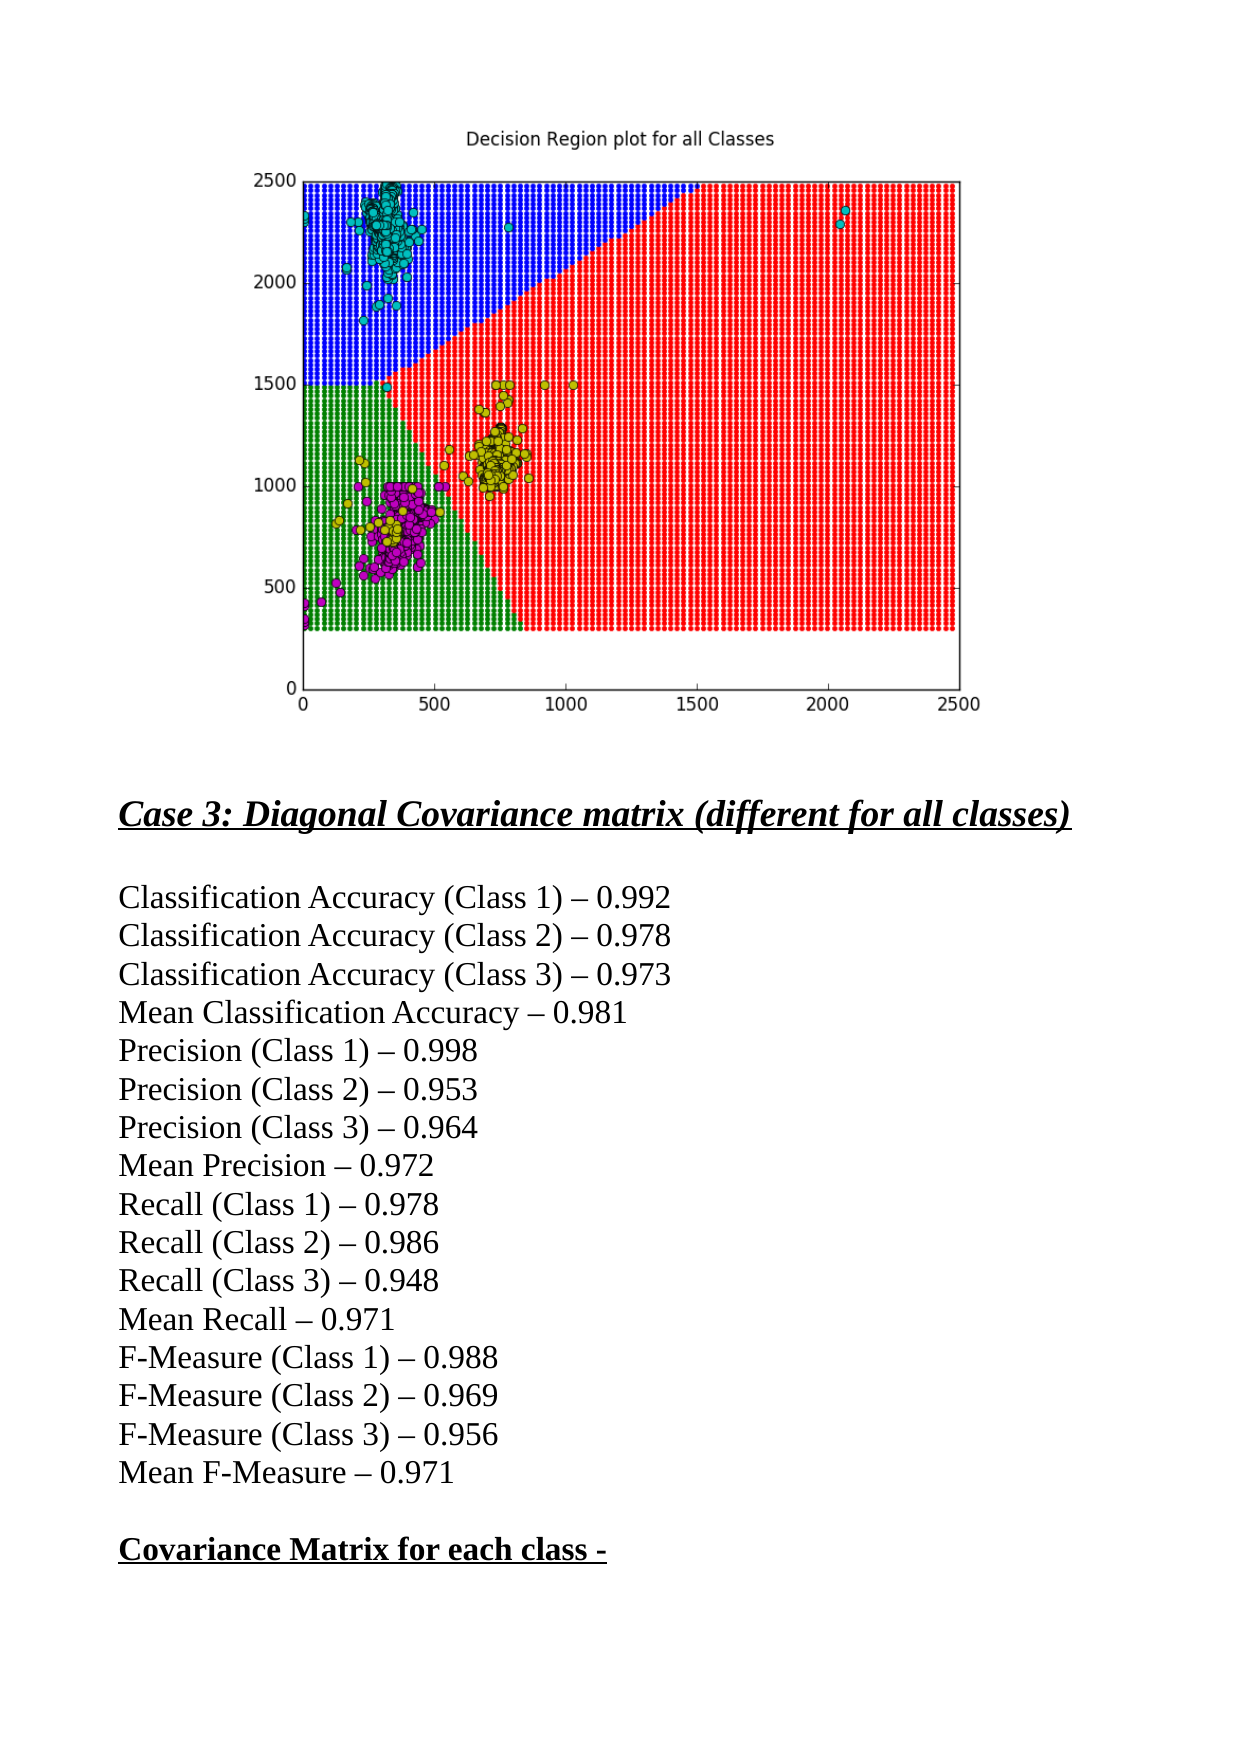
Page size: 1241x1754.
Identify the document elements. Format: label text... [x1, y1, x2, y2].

text Mean Recall – 0.971 [118, 1299, 1122, 1337]
text F-Measure (Class 3) – 0.956 [118, 1414, 1122, 1452]
text Recall (Class 3) – 0.948 [118, 1261, 1122, 1299]
text Recall (Class 1) – 0.978 [118, 1184, 1122, 1222]
text Precision (Class 2) – 0.953 [118, 1069, 1122, 1107]
text Case 3: Diagonal Covariance matrix (different for all classes) [118, 791, 1122, 834]
text Recall (Class 2) – 0.986 [118, 1222, 1122, 1261]
text Precision (Class 3) – 0.964 [118, 1107, 1122, 1146]
text Classification Accuracy (Class 2) – 0.978 [118, 916, 1122, 954]
text Mean F-Measure – 0.971 [118, 1452, 1122, 1491]
text Classification Accuracy (Class 1) – 0.992 [118, 877, 1122, 916]
picture [197, 118, 1044, 753]
text Mean Classification Accuracy – 0.981 [118, 992, 1122, 1031]
text Precision (Class 1) – 0.998 [118, 1031, 1122, 1069]
text F-Measure (Class 2) – 0.969 [118, 1376, 1122, 1414]
text F-Measure (Class 1) – 0.988 [118, 1337, 1122, 1376]
text Mean Precision – 0.972 [118, 1146, 1122, 1184]
text Classification Accuracy (Class 3) – 0.973 [118, 954, 1122, 992]
text Covariance Matrix for each class - [118, 1529, 1122, 1567]
